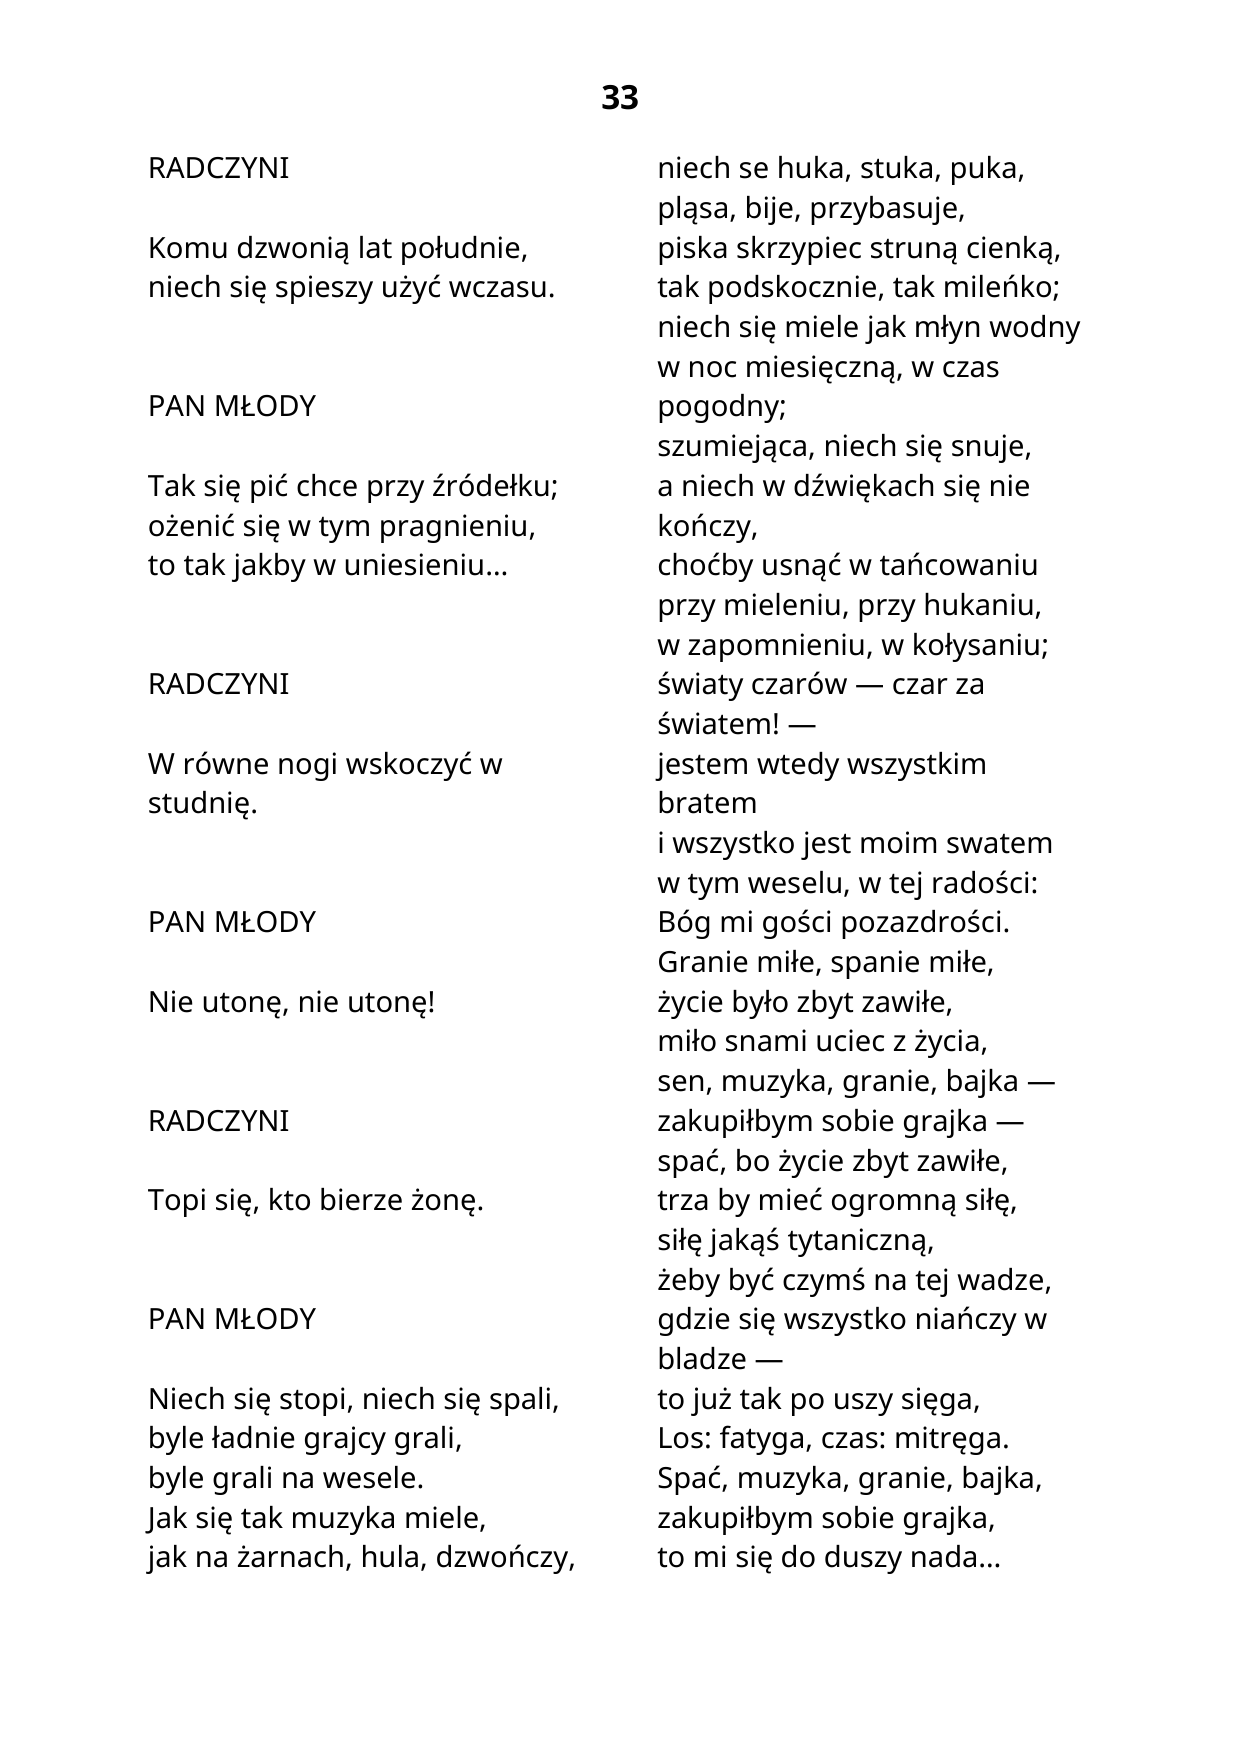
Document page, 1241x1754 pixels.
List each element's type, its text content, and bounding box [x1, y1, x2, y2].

text żeby być czymś na tej wadze, [657, 1259, 1093, 1298]
text RADCZYNI [148, 1100, 583, 1140]
text jestem wtedy wszystkim bratem [657, 743, 1093, 822]
text w zapomnieniu, w kołysaniu; [657, 624, 1093, 663]
text Nie utonę, nie utonę! [148, 981, 583, 1021]
text W równe nogi wskoczyć w studnię. [148, 743, 583, 822]
text niech się spieszy użyć wczasu. [148, 267, 583, 306]
text Komu dzwonią lat południe, [148, 227, 583, 267]
text miło snami uciec z życia, [657, 1021, 1093, 1060]
text tak podskocznie, tak mileńko; [657, 267, 1093, 306]
text życie było zbyt zawiłe, [657, 981, 1093, 1021]
text trza by mieć ogromną siłę, [657, 1179, 1093, 1219]
text to tak jakby w uniesieniu… [148, 544, 583, 584]
text Tak się pić chce przy źródełku; [148, 465, 583, 505]
text Topi się, kto bierze żonę. [148, 1179, 583, 1219]
text niech się miele jak młyn wodny [657, 306, 1093, 346]
text byle grali na wesele. [148, 1457, 583, 1497]
text jak na żarnach, hula, dzwończy, [148, 1537, 583, 1576]
text piska skrzypiec struną cienką, [657, 227, 1093, 267]
text w noc miesięczną, w czas pogodny; [657, 346, 1093, 425]
text światy czarów — czar za światem! — [657, 663, 1093, 743]
text przy mieleniu, przy hukaniu, [657, 584, 1093, 624]
text PAN MŁODY [148, 1298, 583, 1338]
text gdzie się wszystko niańczy w bladze — [657, 1298, 1093, 1378]
text Spać, muzyka, granie, bajka, [657, 1457, 1093, 1497]
text zakupiłbym sobie grajka, [657, 1497, 1093, 1537]
text sen, muzyka, granie, bajka — [657, 1060, 1093, 1100]
text niech se huka, stuka, puka, [657, 148, 1093, 187]
text Jak się tak muzyka miele, [148, 1497, 583, 1537]
text PAN MŁODY [148, 902, 583, 941]
text Bóg mi gości pozazdrości. [657, 902, 1093, 941]
text to już tak po uszy sięga, [657, 1378, 1093, 1418]
text Granie miłe, spanie miłe, [657, 941, 1093, 981]
text Los: fatyga, czas: mitręga. [657, 1418, 1093, 1457]
text Niech się stopi, niech się spali, [148, 1378, 583, 1418]
text RADCZYNI [148, 148, 583, 187]
text PAN MŁODY [148, 386, 583, 425]
text szumiejąca, niech się snuje, [657, 425, 1093, 465]
text RADCZYNI [148, 663, 583, 703]
text to mi się do duszy nada… [657, 1537, 1093, 1576]
text w tym weselu, w tej radości: [657, 862, 1093, 902]
text pląsa, bije, przybasuje, [657, 187, 1093, 227]
text choćby usnąć w tańcowaniu [657, 544, 1093, 584]
text zakupiłbym sobie grajka — [657, 1100, 1093, 1140]
text siłę jakąś tytaniczną, [657, 1219, 1093, 1259]
text ożenić się w tym pragnieniu, [148, 505, 583, 544]
text i wszystko jest moim swatem [657, 822, 1093, 862]
text a niech w dźwiękach się nie kończy, [657, 465, 1093, 544]
text spać, bo życie zbyt zawiłe, [657, 1140, 1093, 1179]
text byle ładnie grajcy grali, [148, 1418, 583, 1457]
